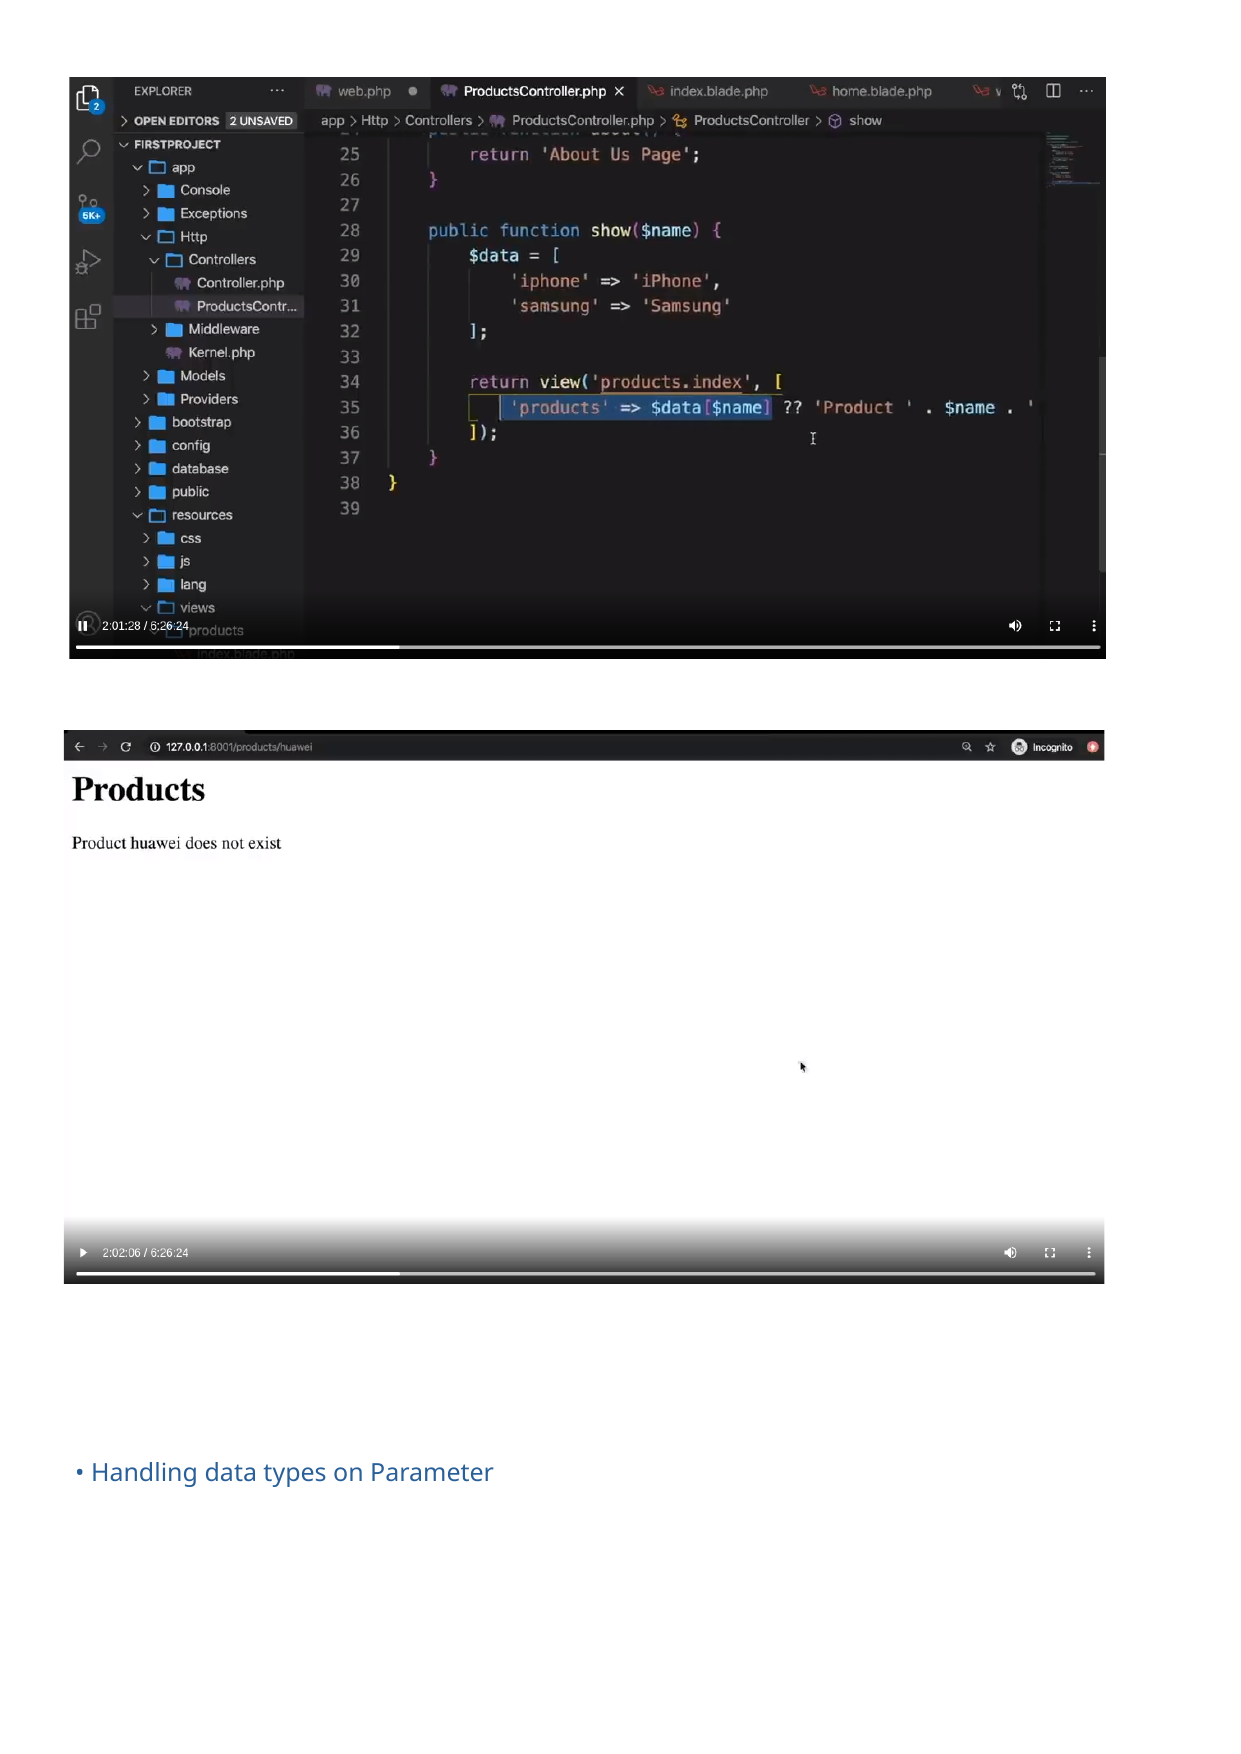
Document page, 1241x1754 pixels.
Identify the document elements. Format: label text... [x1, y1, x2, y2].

picture [69, 77, 1106, 659]
picture [63, 730, 1105, 1284]
text • Handling data types on Parameter [75, 1454, 1165, 1488]
